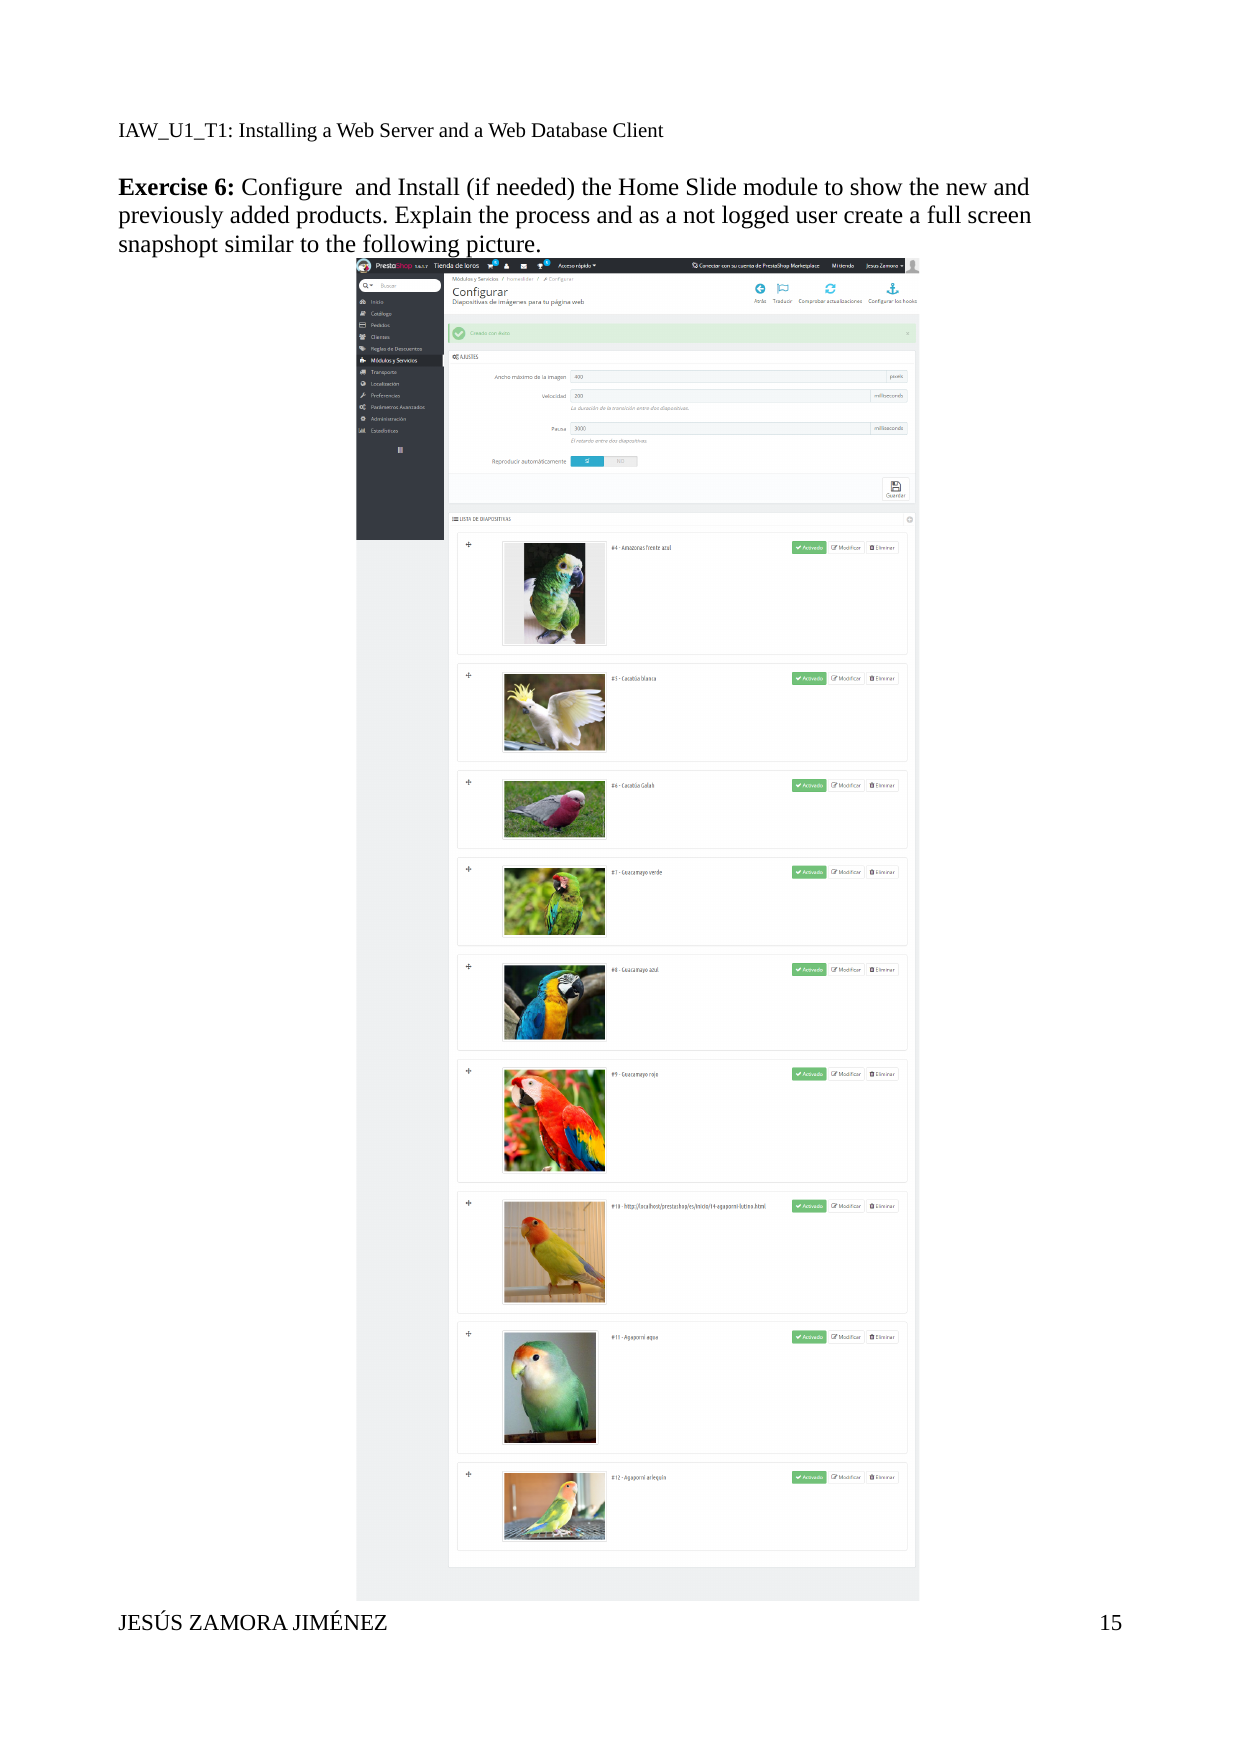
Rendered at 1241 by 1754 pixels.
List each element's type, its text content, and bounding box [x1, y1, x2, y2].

picture [356, 258, 920, 1601]
text Exercise 6: Configure and Install (if needed) the Home Slide module to show the new and previously added products. Explain the process and as a not logged user create a full screen snapshopt similar to the following picture. [118, 172, 1122, 258]
